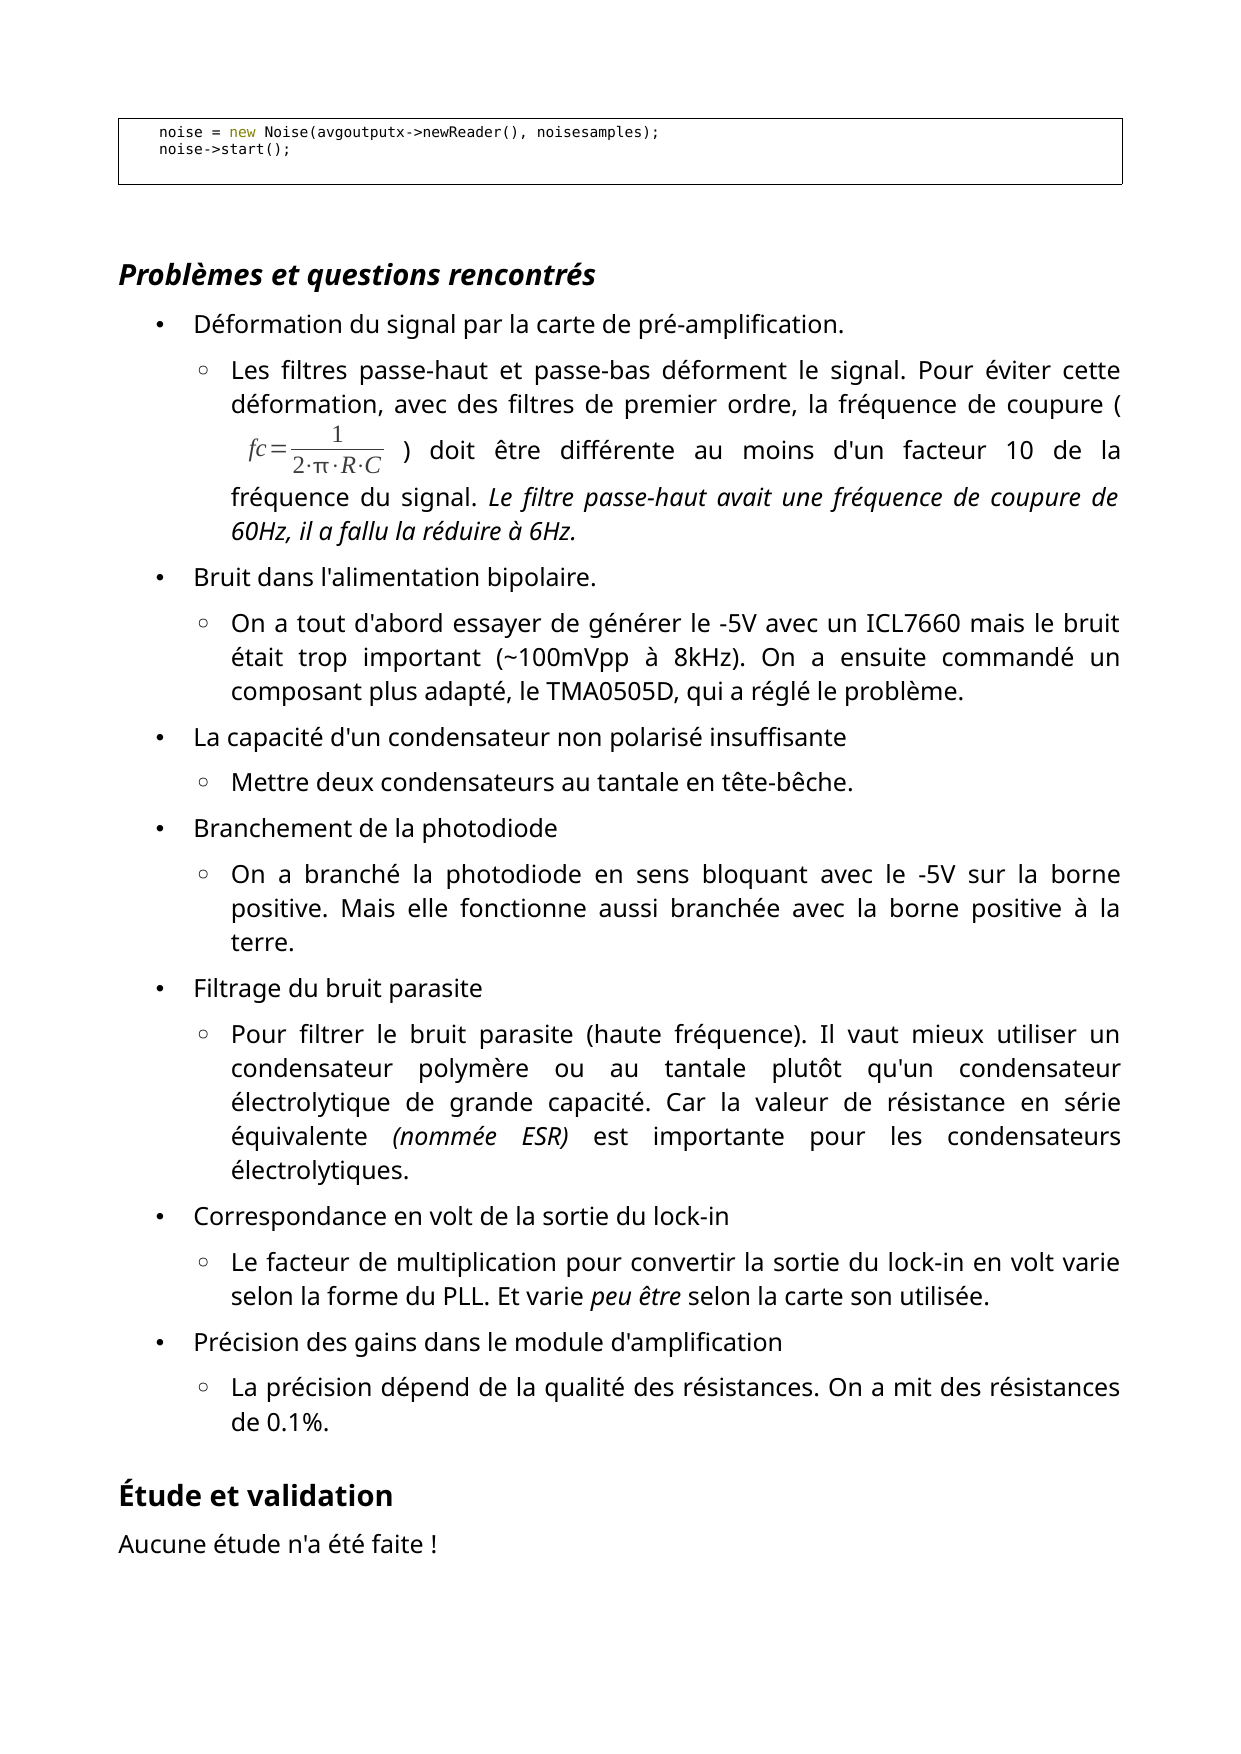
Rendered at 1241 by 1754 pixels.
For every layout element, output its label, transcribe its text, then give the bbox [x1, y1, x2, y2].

subtitle Problèmes et questions rencontrés [118, 254, 1122, 294]
list Déformation du signal par la carte de pré-amplification. [156, 307, 1122, 341]
list Branchement de la photodiode [156, 811, 1122, 845]
subtitle Étude et validation [118, 1475, 1122, 1515]
list Mettre deux condensateurs au tantale en tête-bêche. [193, 765, 1122, 799]
list La capacité d'un condensateur non polarisé insuffisante [156, 719, 1122, 753]
list On a tout d'abord essayer de générer le -5V avec un ICL7660 mais le bruit était trop important (~100mVpp à 8kHz). On a ensuite commandé un composant plus adapté, le TMA0505D, qui a réglé le problème. [193, 605, 1122, 707]
list On a branché la photodiode en sens bloquant avec le -5V sur la borne positive. Mais elle fonctionne aussi branchée avec la borne positive à la terre. [193, 857, 1122, 959]
table_header noise = new Noise(avgoutputx->newReader(), noisesamples); noise->start(); [119, 119, 1122, 183]
list Les filtres passe-haut et passe-bas déforment le signal. Pour éviter cette déformation, avec des filtres de premier ordre, la fréquence de coupure () doit être différente au moins d'un facteur 10 de la fréquence du signal. Le filtre passe-haut avait une fréquence de coupure de 60Hz, il a fallu la réduire à 6Hz. [193, 352, 1122, 548]
list Filtrage du bruit parasite [156, 971, 1122, 1005]
list Bruit dans l'alimentation bipolaire. [156, 559, 1122, 593]
list Correspondance en volt de la sortie du lock-in [156, 1198, 1122, 1233]
list La précision dépend de la qualité des résistances. On a mit des résistances de 0.1%. [193, 1370, 1122, 1438]
list Précision des gains dans le module d'amplification [156, 1324, 1122, 1358]
list Pour filtrer le bruit parasite (haute fréquence). Il vaut mieux utiliser un condensateur polymère ou au tantale plutôt qu'un condensateur électrolytique de grande capacité. Car la valeur de résistance en série équivalente (nommée ESR) est importante pour les condensateurs électrolytiques. [193, 1016, 1122, 1187]
text Aucune étude n'a été faite ! [118, 1527, 1122, 1561]
list Le facteur de multiplication pour convertir la sortie du lock-in en volt varie selon la forme du PLL. Et varie peu être selon la carte son utilisée. [193, 1244, 1122, 1312]
